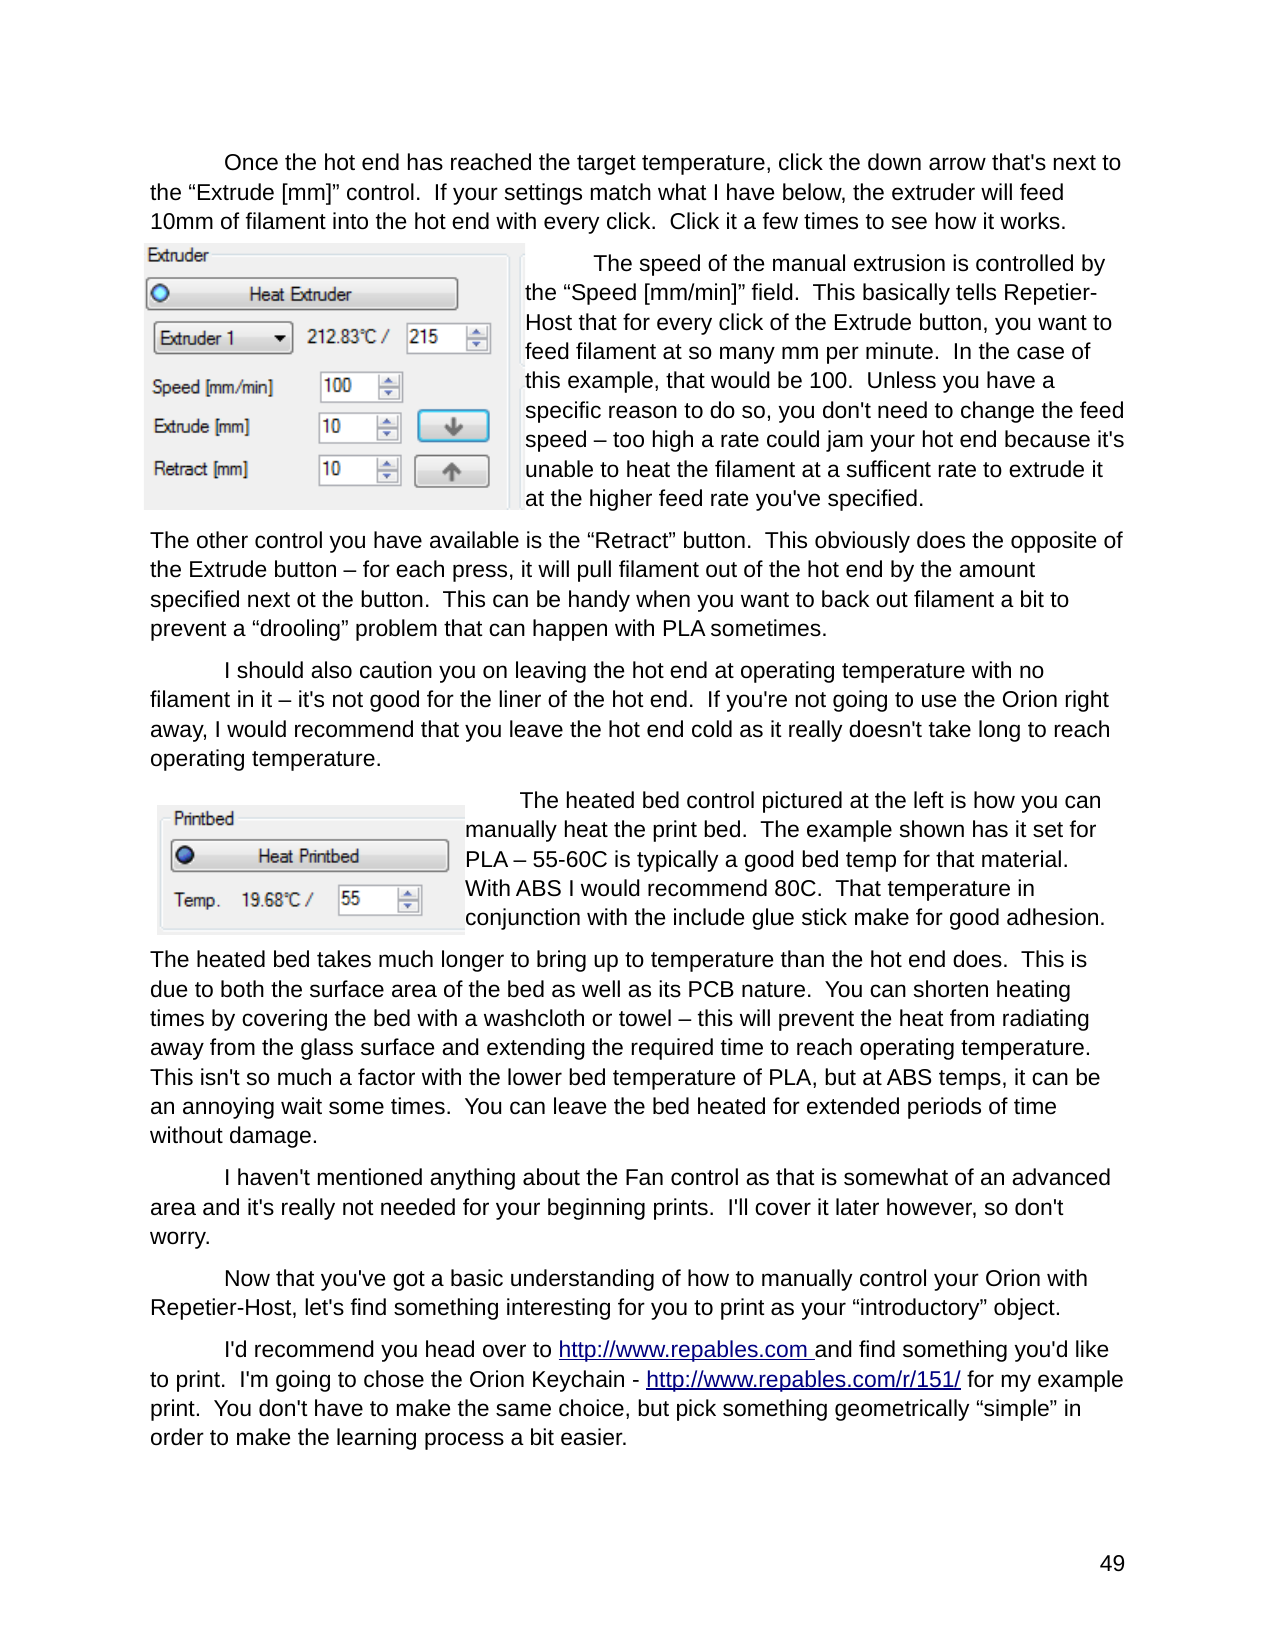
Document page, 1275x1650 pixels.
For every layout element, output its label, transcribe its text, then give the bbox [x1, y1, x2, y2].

text Once the hot end has reached the target temperature, click the down arrow that's next to the “Extrude [mm]” control. If your settings match what I have below, the extruder will feed 10mm of filament into the hot end with every click. Click it a few times to see how it works. [150, 150, 1125, 234]
text The heated bed control pictured at the left is how you can manually heat the print bed. The example shown has it set for PLA – 55-60C is typically a good bed temp for that material. With ABS I would recommend 80C. That temperature in conjunction with the include glue stick make for good adhesion. [150, 787, 1125, 931]
text The other control you have available is the “Retract” button. This obviously does the opposite of the Extrude button – for each press, it will pull filament out of the hot end by the amount specified next ot the button. This can be handy when you want to back out filament a bit to prevent a “drooling” problem that can happen with PLA sometimes. [150, 527, 1125, 641]
text The heated bed takes much longer to bring up to temperature than the hot end does. This is due to both the surface area of the bed as well as its PCB nature. You can shorten heating times by covering the bed with a washcloth or towel – this will prevent the heat from radiating away from the glass surface and extending the required time to reach operating temperature. This isn't so much a factor with the lower bed temperature of PLA, but at ABS temps, it can be an annoying wait some times. You can leave the bed heated for extended periods of time without damage. [150, 947, 1125, 1149]
text The speed of the manual extrusion is controlled by the “Speed [mm/min]” field. This basically tells Repetier-Host that for every click of the Extrude button, you want to feed filament at so many mm per minute. In the case of this example, that would be 100. Unless you have a specific reason to do so, you don't need to change the feed speed – too high a rate could jam your hot end because it's unable to heat the filament at a sufficent rate to extrude it at the higher feed rate you've specified. [150, 251, 1125, 511]
picture [157, 805, 465, 935]
text I'd recommend you head over to http://www.repables.com and find something you'd like to print. I'm going to chose the Orion Keychain - http://www.repables.com/r/151/ for my example print. You don't have to make the same choice, but pick something geometrically “simple” in order to make the learning process a bit easier. [150, 1337, 1125, 1451]
picture [143, 243, 525, 510]
text Now that you've got a basic understanding of how to manually control your Orion with Repetier-Host, let's find something interesting for you to print as your “introductory” object. [150, 1266, 1125, 1321]
text I haven't mentioned anything about the Fan control as that is somewhat of an advanced area and it's really not needed for your beginning prints. I'll cover it later however, so don't worry. [150, 1165, 1125, 1249]
text I should also caution you on leaving the hot end at operating temperature with no filament in it – it's not good for the liner of the hot end. If you're not going to use the Orion right away, I would recommend that you leave the hot end cold as it really doesn't take long to reach operating temperature. [150, 657, 1125, 771]
